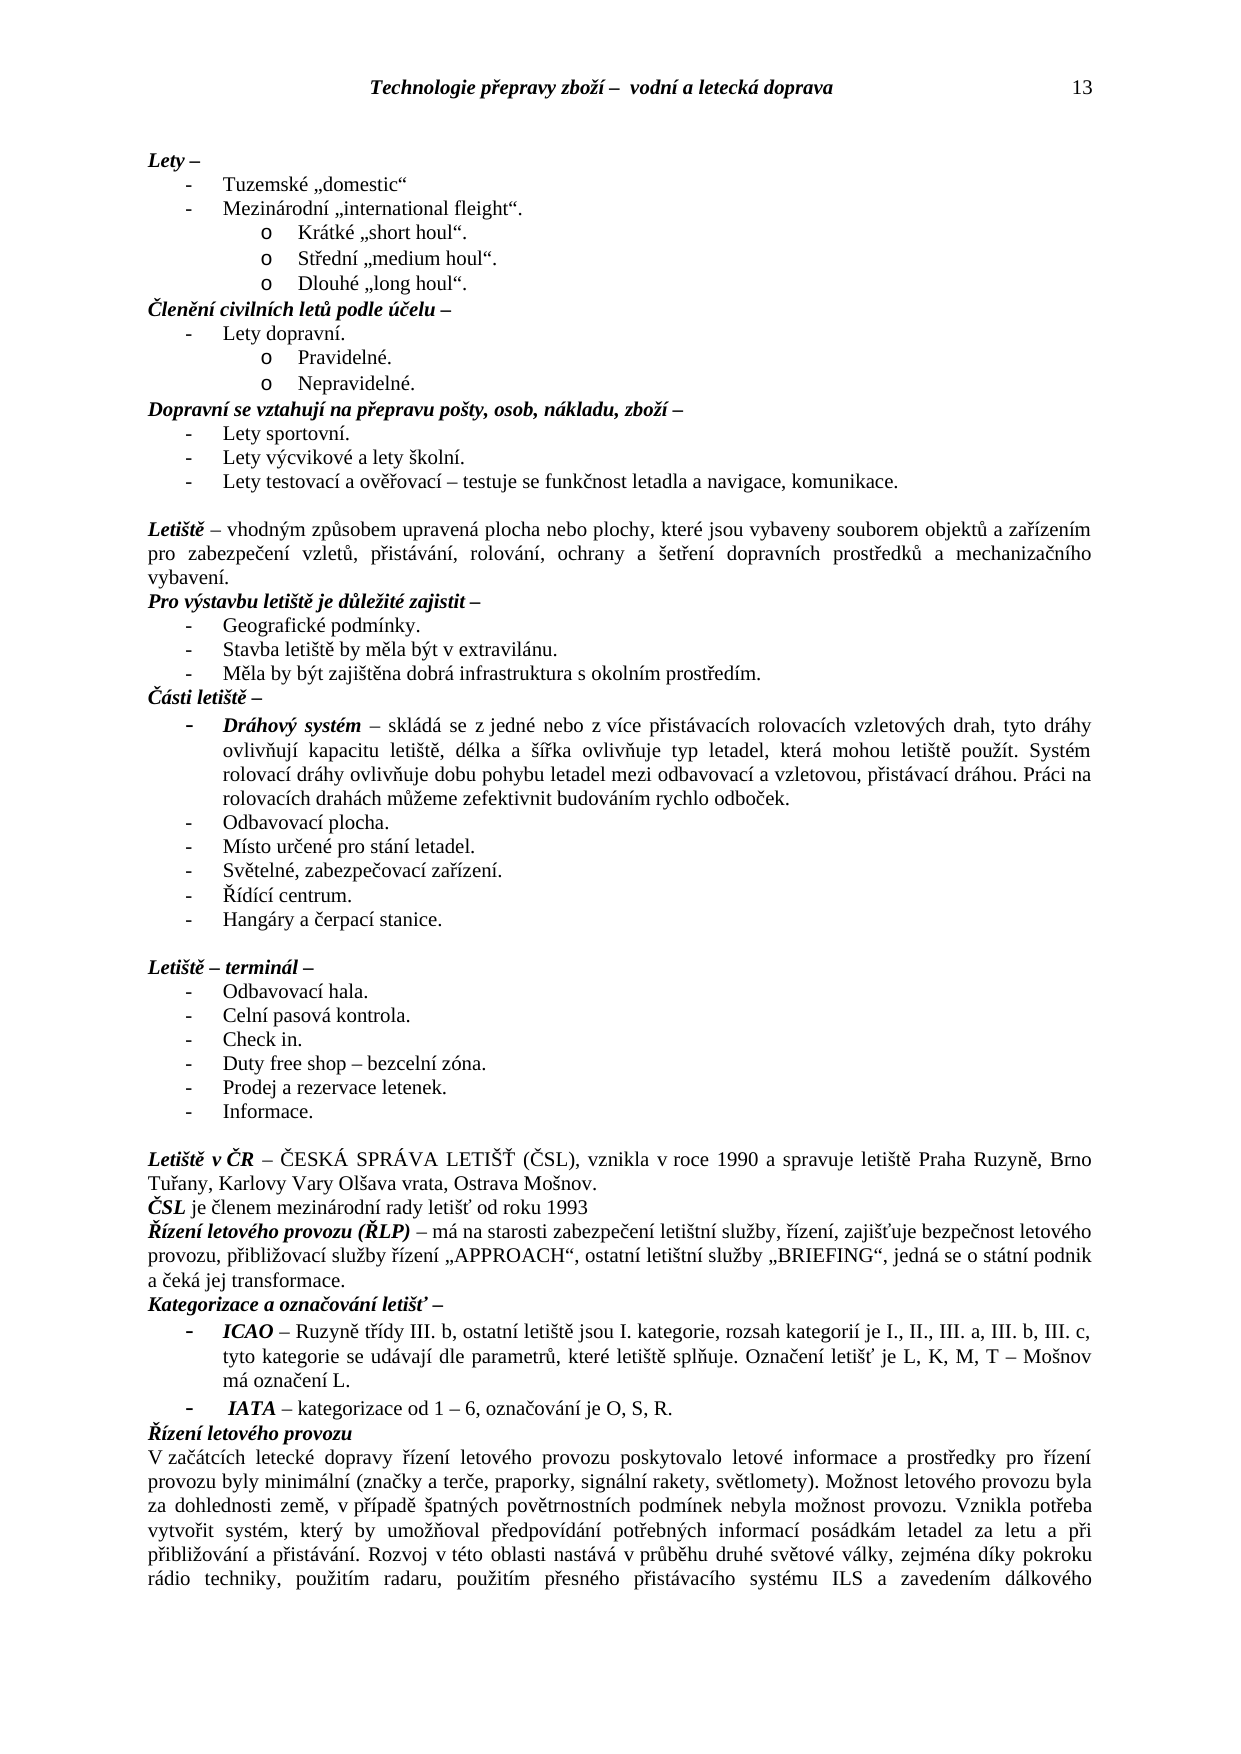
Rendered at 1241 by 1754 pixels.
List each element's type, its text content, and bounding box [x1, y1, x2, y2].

list Místo určené pro stání letadel. [185, 834, 1093, 858]
subtitle Letiště – terminál – [148, 955, 1093, 979]
list Prodej a rezervace letenek. [185, 1075, 1093, 1099]
text Letiště v ČR – ČESKÁ SPRÁVA LETIŠŤ (ČSL), vznikla v roce 1990 a spravuje letiště Praha Ruzyně, Brno Tuřany, Karlovy Vary Olšava vrata, Ostrava Mošnov. [148, 1147, 1093, 1195]
list Lety výcvikové a lety školní. [185, 445, 1093, 469]
list Tuzemské „domestic“ [185, 172, 1093, 196]
list Lety testovací a ověřovací – testuje se funkčnost letadla a navigace, komunikace. [185, 469, 1093, 493]
list Mezinárodní „international fleight“. [185, 196, 1093, 220]
list Informace. [185, 1099, 1093, 1123]
list ICAO – Ruzyně třídy III. b, ostatní letiště jsou I. kategorie, rozsah kategorií je I., II., III. a, III. b, III. c, tyto kategorie se udávají dle parametrů, které letiště splňuje. Označení letišť je L, K, M, T – Mošnov má označení L. [185, 1316, 1093, 1392]
list Lety sportovní. [185, 421, 1093, 445]
list Hangáry a čerpací stanice. [185, 907, 1093, 931]
list Pravidelné. [260, 345, 1093, 371]
subtitle Lety – [148, 148, 1093, 172]
list Dlouhé „long houl“. [260, 271, 1093, 297]
subtitle Řízení letového provozu [148, 1421, 1093, 1445]
list Odbavovací hala. [185, 979, 1093, 1003]
list Duty free shop – bezcelní zóna. [185, 1051, 1093, 1075]
list IATA – kategorizace od 1 – 6, označování je O, S, R. [185, 1392, 1093, 1421]
subtitle Části letiště – [148, 685, 1093, 709]
subtitle Kategorizace a označování letišť – [148, 1292, 1093, 1316]
list Check in. [185, 1027, 1093, 1051]
list Krátké „short houl“. [260, 220, 1093, 246]
list Stavba letiště by měla být v extravilánu. [185, 637, 1093, 661]
list Odbavovací plocha. [185, 810, 1093, 834]
list Nepravidelné. [260, 371, 1093, 397]
list Střední „medium houl“. [260, 246, 1093, 271]
subtitle Dopravní se vztahují na přepravu pošty, osob, nákladu, zboží – [148, 397, 1093, 421]
list Celní pasová kontrola. [185, 1003, 1093, 1027]
list Lety dopravní. [185, 321, 1093, 345]
list Řídící centrum. [185, 882, 1093, 907]
subtitle Členění civilních letů podle účelu – [148, 297, 1093, 321]
list Geografické podmínky. [185, 613, 1093, 637]
list Dráhový systém – skládá se z jedné nebo z více přistávacích rolovacích vzletových drah, tyto dráhy ovlivňují kapacitu letiště, délka a šířka ovlivňuje typ letadel, která mohou letiště použít. Systém rolovací dráhy ovlivňuje dobu pohybu letadel mezi odbavovací a vzletovou, přistávací dráhou. Práci na rolovacích drahách můžeme zefektivnit budováním rychlo odboček. [185, 709, 1093, 810]
text ČSL je členem mezinárodní rady letišť od roku 1993 [148, 1195, 1093, 1219]
text Řízení letového provozu (ŘLP) – má na starosti zabezpečení letištní služby, řízení, zajišťuje bezpečnost letového provozu, přibližovací služby řízení „APPROACH“, ostatní letištní služby „BRIEFING“, jedná se o státní podnik a čeká jej transformace. [148, 1219, 1093, 1292]
list Světelné, zabezpečovací zařízení. [185, 858, 1093, 882]
text V začátcích letecké dopravy řízení letového provozu poskytovalo letové informace a prostředky pro řízení provozu byly minimální (značky a terče, praporky, signální rakety, světlomety). Možnost letového provozu byla za dohlednosti země, v případě špatných povětrnostních podmínek nebyla možnost provozu. Vznikla potřeba vytvořit systém, který by umožňoval předpovídání potřebných informací posádkám letadel za letu a při přibližování a přistávání. Rozvoj v této oblasti nastává v průběhu druhé světové války, zejména díky pokroku rádio techniky, použitím radaru, použitím přesného přistávacího systému ILS a zavedením dálkového [148, 1445, 1093, 1590]
text Letiště – vhodným způsobem upravená plocha nebo plochy, které jsou vybaveny souborem objektů a zařízením pro zabezpečení vzletů, přistávání, rolování, ochrany a šetření dopravních prostředků a mechanizačního vybavení. [148, 517, 1093, 589]
subtitle Pro výstavbu letiště je důležité zajistit – [148, 589, 1093, 613]
list Měla by být zajištěna dobrá infrastruktura s okolním prostředím. [185, 661, 1093, 685]
